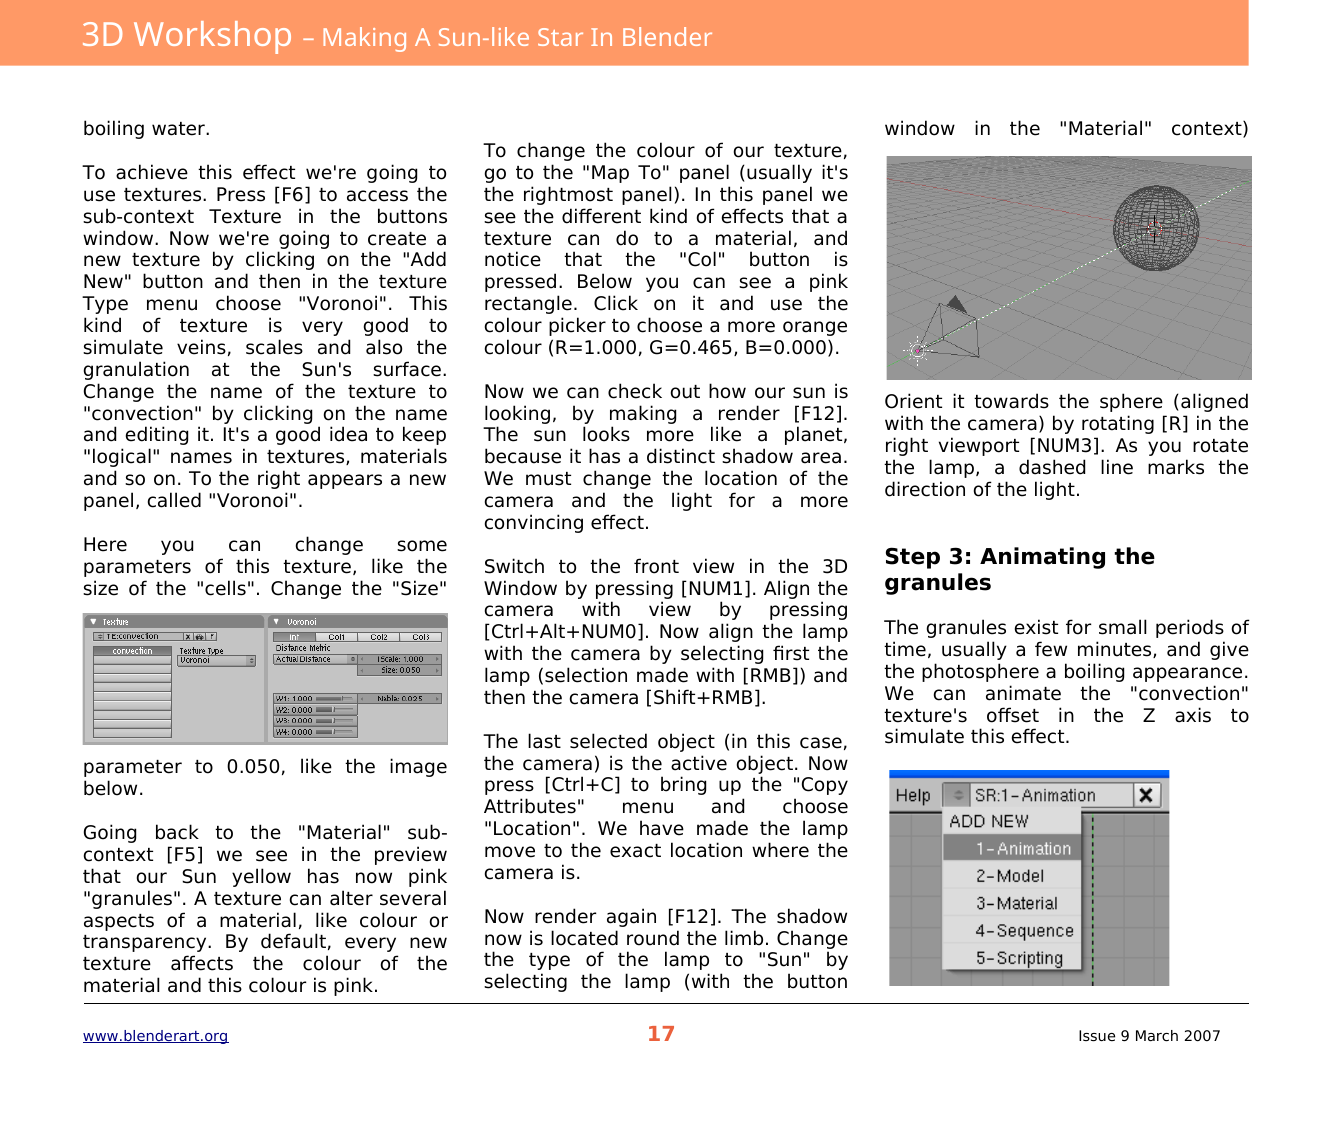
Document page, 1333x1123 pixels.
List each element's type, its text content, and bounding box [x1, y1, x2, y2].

text boiling water. [83, 118, 448, 140]
picture [889, 770, 1170, 986]
text Now we can check out how our sun is looking, by making a render [F12]. The sun looks more like a planet, because it has a distinct shadow area. We must change the location of the camera and the light for a more convincing effect. [483, 359, 849, 534]
text window in the "Material" context) Orient it towards the sphere (aligned with the camera) by rotating [R] in the right viewport [NUM3]. As you rotate the lamp, a dashed line marks the direction of the light. [884, 118, 1249, 500]
text Going back to the "Material" sub-context [F5] we see in the preview that our Sun yellow has now pink "granules". A texture can alter several aspects of a material, like colour or transparency. By default, every new texture affects the colour of the material and this colour is pink. [83, 822, 448, 997]
text Now render again [F12]. The shadow now is located round the limb. Change the type of the lamp to "Sun" by selecting the lamp (with the button [483, 884, 849, 993]
text Here you can change some parameters of this texture, like the size of the "cells". Change the "Size" [83, 534, 448, 613]
text parameter to 0.050, like the image below. [83, 745, 448, 800]
text [884, 748, 1249, 770]
text Step 3: Animating the granules [884, 522, 1249, 595]
picture [886, 156, 1252, 380]
picture [82, 613, 448, 745]
text Switch to the front view in the 3D Window by pressing [NUM1]. Align the camera with view by pressing [Ctrl+Alt+NUM0]. Now align the lamp with the camera by selecting first the lamp (selection made with [RMB]) and then the camera [Shift+RMB]. [483, 534, 849, 709]
text The last selected object (in this case, the camera) is the active object. Now press [Ctrl+C] to bring up the "Copy Attributes" menu and choose "Location". We have made the lamp move to the exact location where the camera is. [483, 731, 849, 884]
text The granules exist for small periods of time, usually a few minutes, and give the photosphere a boiling appearance. We can animate the "convection" texture's offset in the Z axis to simulate this effect. [884, 595, 1249, 748]
text To change the colour of our texture, go to the "Map To" panel (usually it's the rightmost panel). In this panel we see the different kind of effects that a texture can do to a material, and notice that the "Col" button is pressed. Below you can see a pink rectangle. Click on it and use the colour picker to choose a more orange colour (R=1.000, G=0.465, B=0.000). [483, 140, 849, 359]
text To achieve this effect we're going to use textures. Press [F6] to access the sub-context Texture in the buttons window. Now we're going to create a new texture by clicking on the "Add New" button and then in the texture Type menu choose "Voronoi". This kind of texture is very good to simulate veins, scales and also the granulation at the Sun's surface. Change the name of the texture to "convection" by clicking on the name and editing it. It's a good idea to keep "logical" names in textures, materials and so on. To the right appears a new panel, called "Voronoi". [83, 162, 448, 512]
